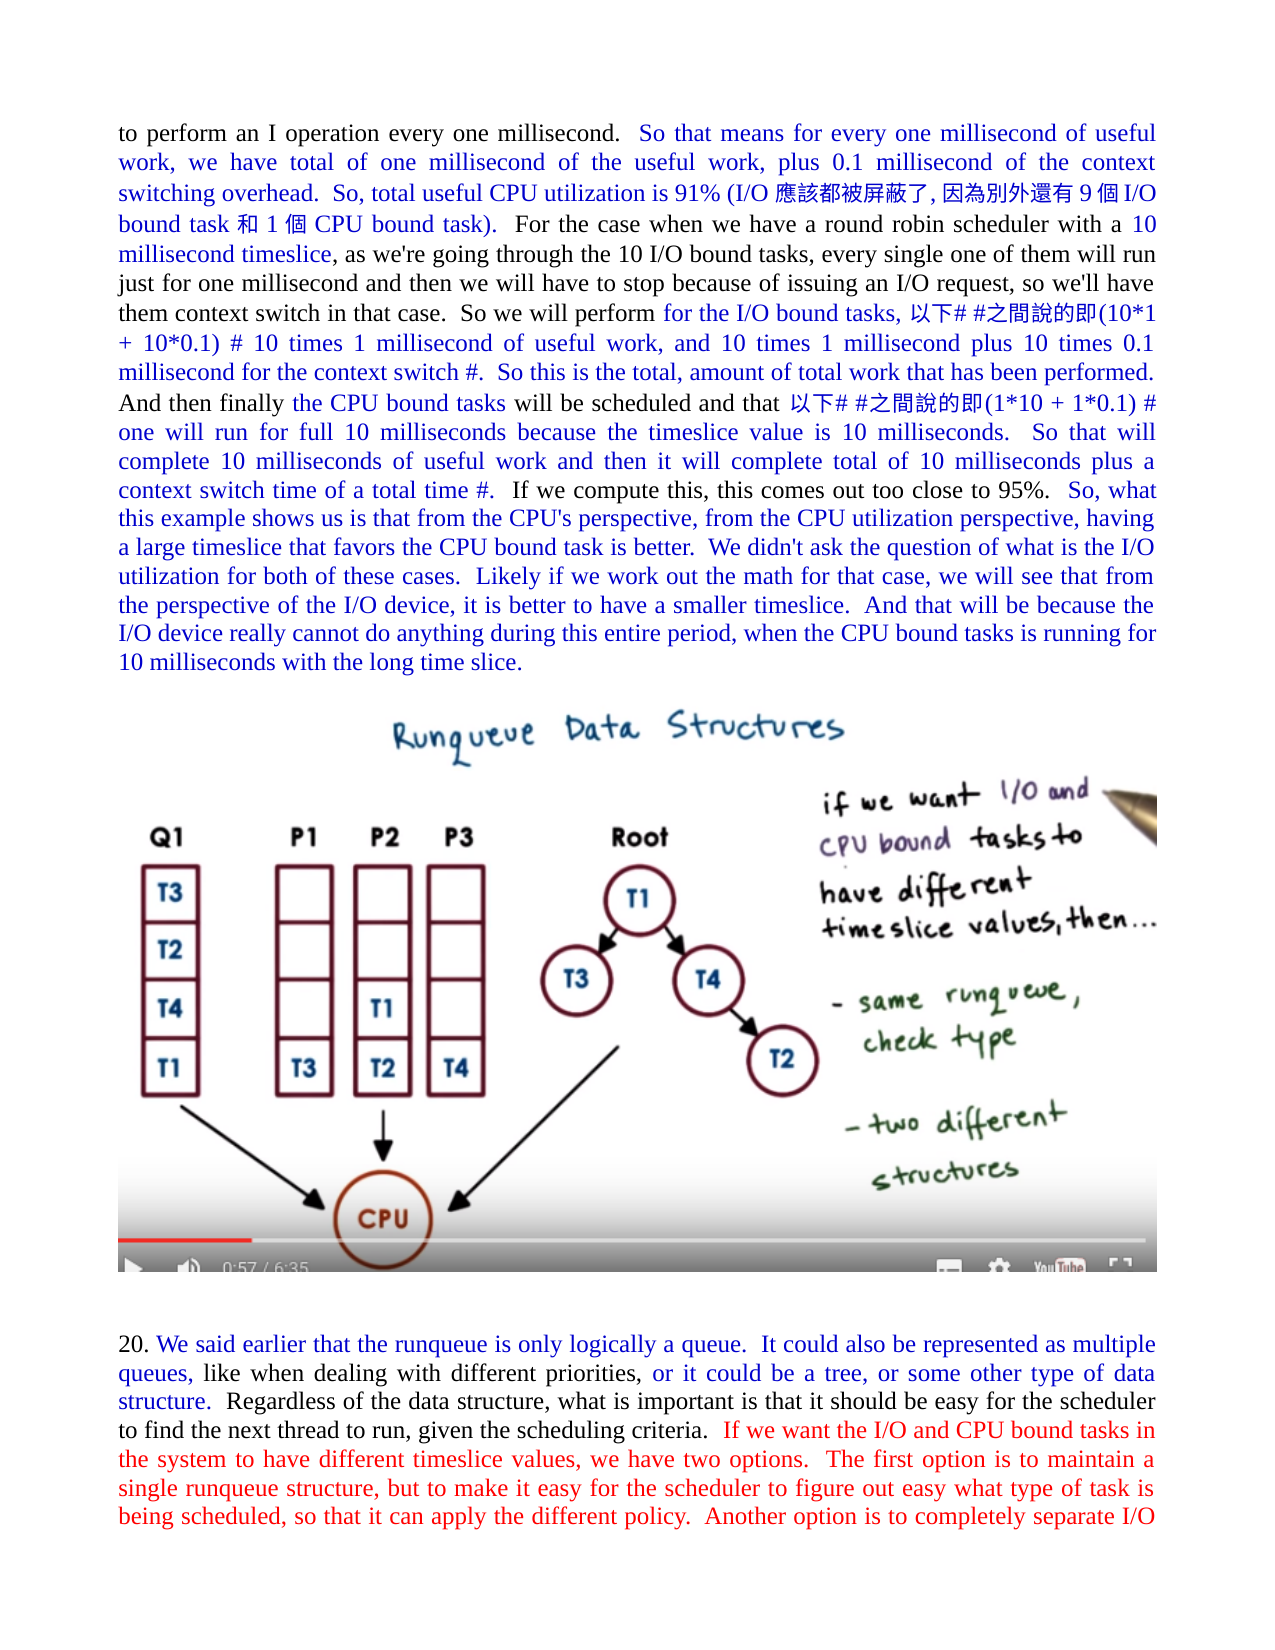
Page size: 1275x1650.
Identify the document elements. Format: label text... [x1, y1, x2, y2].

text to perform an I operation every one millisecond. So that means for every one millisecond of useful work, we have total of one millisecond of the useful work, plus 0.1 millisecond of the context switching overhead. So, total useful CPU utilization is 91% (I/O應該都被屏蔽了, 因為別外還有9個I/O bound task和1個CPU bound task). For the case when we have a round robin scheduler with a 10 millisecond timeslice, as we're going through the 10 I/O bound tasks, every single one of them will run just for one millisecond and then we will have to stop because of issuing an I/O request, so we'll have them context switch in that case. So we will perform for the I/O bound tasks, 以下# #之間說的即(10*1 + 10*0.1) # 10 times 1 millisecond of useful work, and 10 times 1 millisecond plus 10 times 0.1 millisecond for the context switch #. So this is the total, amount of total work that has been performed. And then finally the CPU bound tasks will be scheduled and that 以下# #之間說的即(1*10 + 1*0.1) # one will run for full 10 milliseconds because the timeslice value is 10 milliseconds. So that will complete 10 milliseconds of useful work and then it will complete total of 10 milliseconds plus a context switch time of a total time #. If we compute this, this comes out too close to 95%. So, what this example shows us is that from the CPU's perspective, from the CPU utilization perspective, having a large timeslice that favors the CPU bound task is better. We didn't ask the question of what is the I/O utilization for both of these cases. Likely if we work out the math for that case, we will see that from the perspective of the I/O device, it is better to have a smaller timeslice. And that will be because the I/O device really cannot do anything during this entire period, when the CPU bound tasks is running for 10 milliseconds with the long time slice. [118, 118, 1157, 676]
text 20. We said earlier that the runqueue is only logically a queue. It could also be represented as multiple queues, like when dealing with different priorities, or it could be a tree, or some other type of data structure. Regardless of the data structure, what is important is that it should be easy for the scheduler to find the next thread to run, given the scheduling criteria. If we want the I/O and CPU bound tasks in the system to have different timeslice values, we have two options. The first option is to maintain a single runqueue structure, but to make it easy for the scheduler to figure out easy what type of task is being scheduled, so that it can apply the different policy. Another option is to completely separate I/O [118, 1329, 1157, 1530]
picture [118, 704, 1157, 1272]
